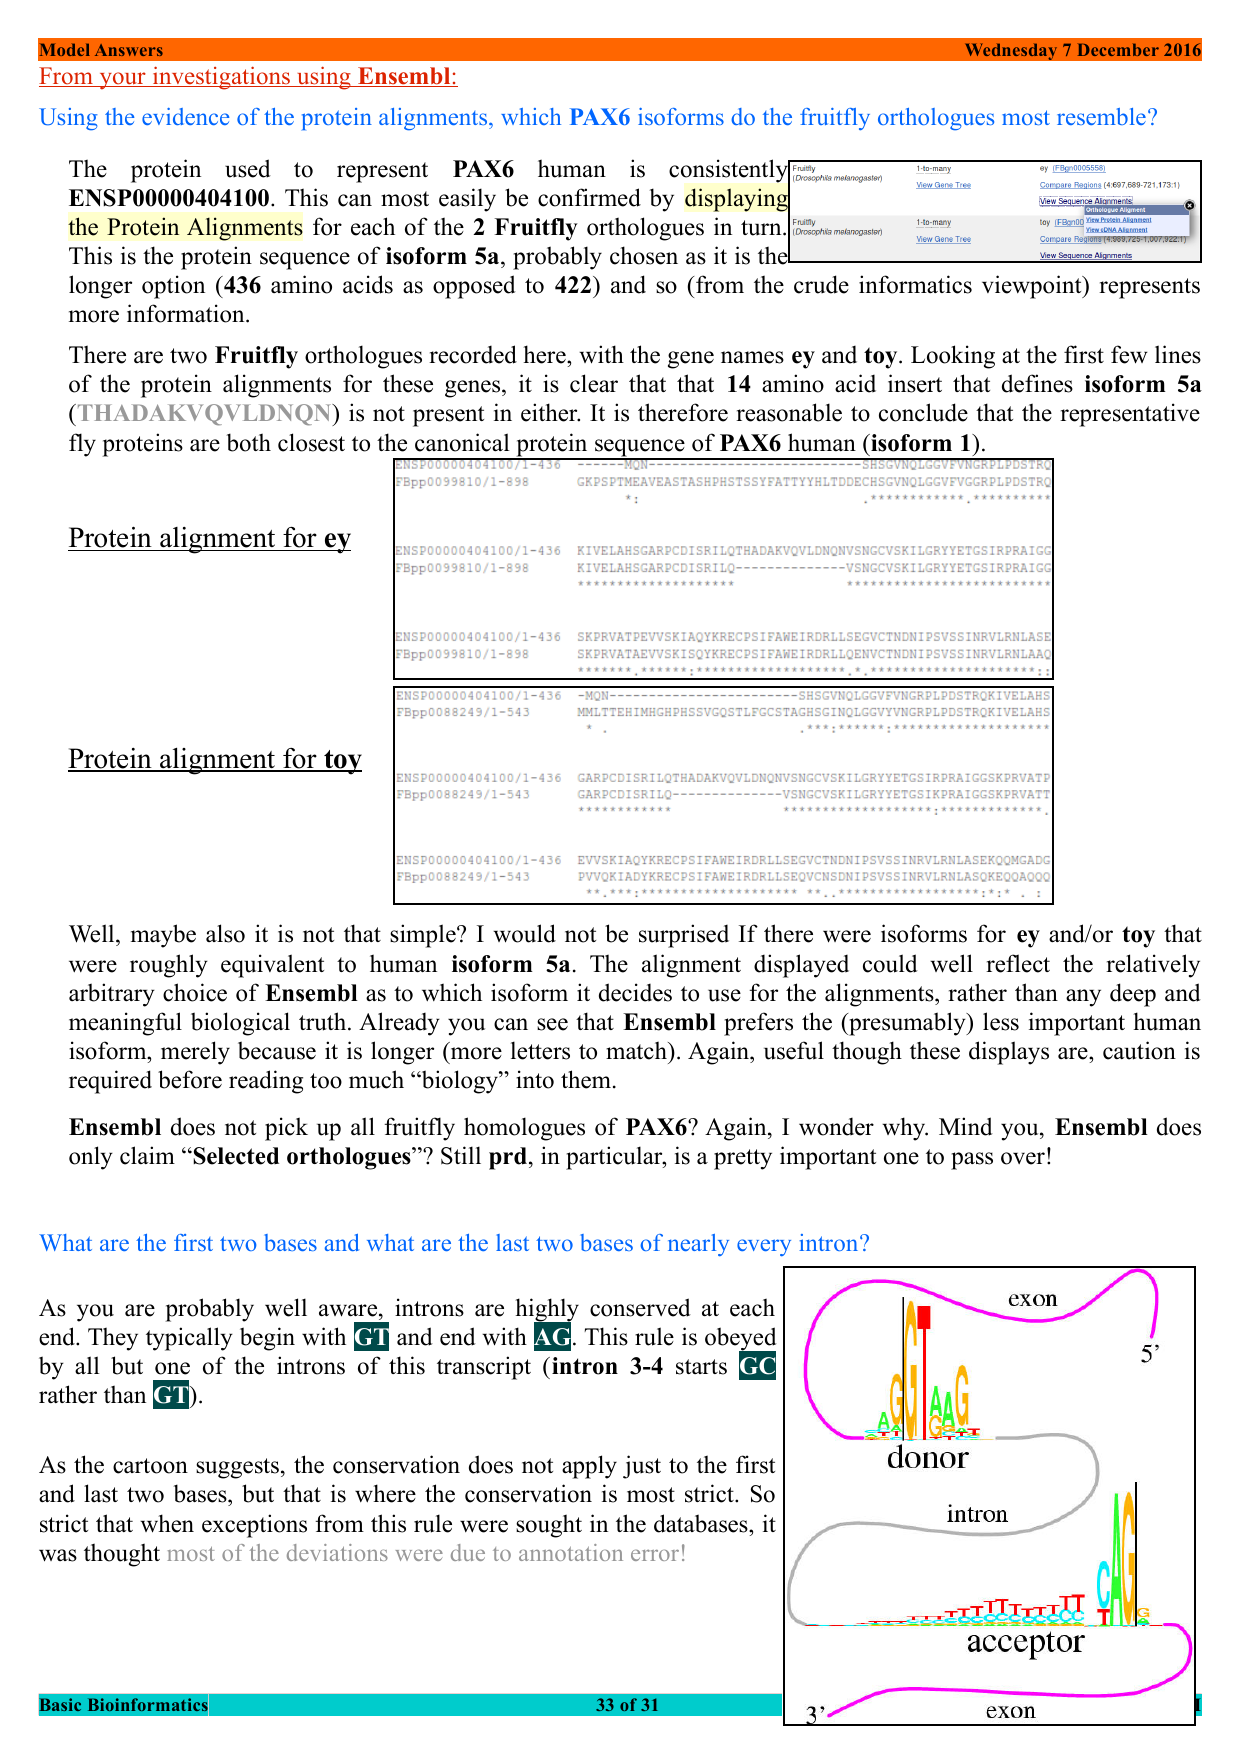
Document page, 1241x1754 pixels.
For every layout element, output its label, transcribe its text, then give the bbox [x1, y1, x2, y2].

text What are the first two bases and what are the last two bases of nearly every intron? [38, 1228, 1202, 1257]
picture [395, 688, 1052, 903]
picture [790, 162, 1200, 261]
text From your investigations using Ensembl: [38, 61, 1202, 89]
text As the cartoon suggests, the conservation does not apply just to the first and last two bases, but that is where the conservation is most strict. So strict that when exceptions from this rule were sought in the databases, it was thought most of the deviations were due to annotation error! [38, 1450, 782, 1567]
text The protein used to represent PAX6 human is consistently ENSP00000404100. This can most easily be confirmed by displaying the Protein Alignments for each of the 2 Fruitfly orthologues in turn. This is the protein sequence of isoform 5a, probably chosen as it is the longer option (436 amino acids as opposed to 422) and so (from the crude informatics viewpoint) represents more information. [68, 154, 1202, 328]
text [1054, 741, 1202, 775]
text Well, maybe also it is not that simple? I would not be surprised If there were isoforms for ey and/or toy that were roughly equivalent to human isoform 5a. The alignment displayed could well reflect the relatively arbitrary choice of Ensembl as to which isoform it decides to use for the alignments, rather than any deep and meaningful biological truth. Already you can see that Ensembl prefers the (presumably) less important human isoform, merely because it is longer (more letters to match). Again, useful though these displays are, caution is required before reading too much “biology” into them. [68, 919, 1202, 1094]
picture [395, 460, 1052, 678]
text Protein alignment for ey [68, 521, 393, 554]
text [1054, 521, 1202, 554]
text Using the evidence of the protein alignments, which PAX6 isoforms do the fruitfly orthologues most resemble? [38, 101, 1202, 130]
text There are two Fruitfly orthologues recorded here, with the gene names ey and toy. Looking at the first few lines of the protein alignments for these genes, it is clear that that 14 amino acid insert that defines isoform 5a (THADAKVQVLDNQN) is not present in either. It is therefore reasonable to conclude that the representative fly proteins are both closest to the canonical protein sequence of PAX6 human (isoform 1). [68, 340, 1202, 456]
text Ensembl does not pick up all fruitfly homologues of PAX6? Again, I wonder why. Mind you, Ensembl does only claim “Selected orthologues”? Still prd, in particular, is a pretty important one to pass over! [68, 1111, 1202, 1169]
text Protein alignment for toy [68, 741, 393, 775]
picture [785, 1268, 1194, 1724]
text As you are probably well aware, introns are highly conserved at each end. They typically begin with GT and end with AG. This rule is obeyed by all but one of the introns of this transcript (intron 3-4 starts GC rather than GT). [38, 1267, 783, 1726]
